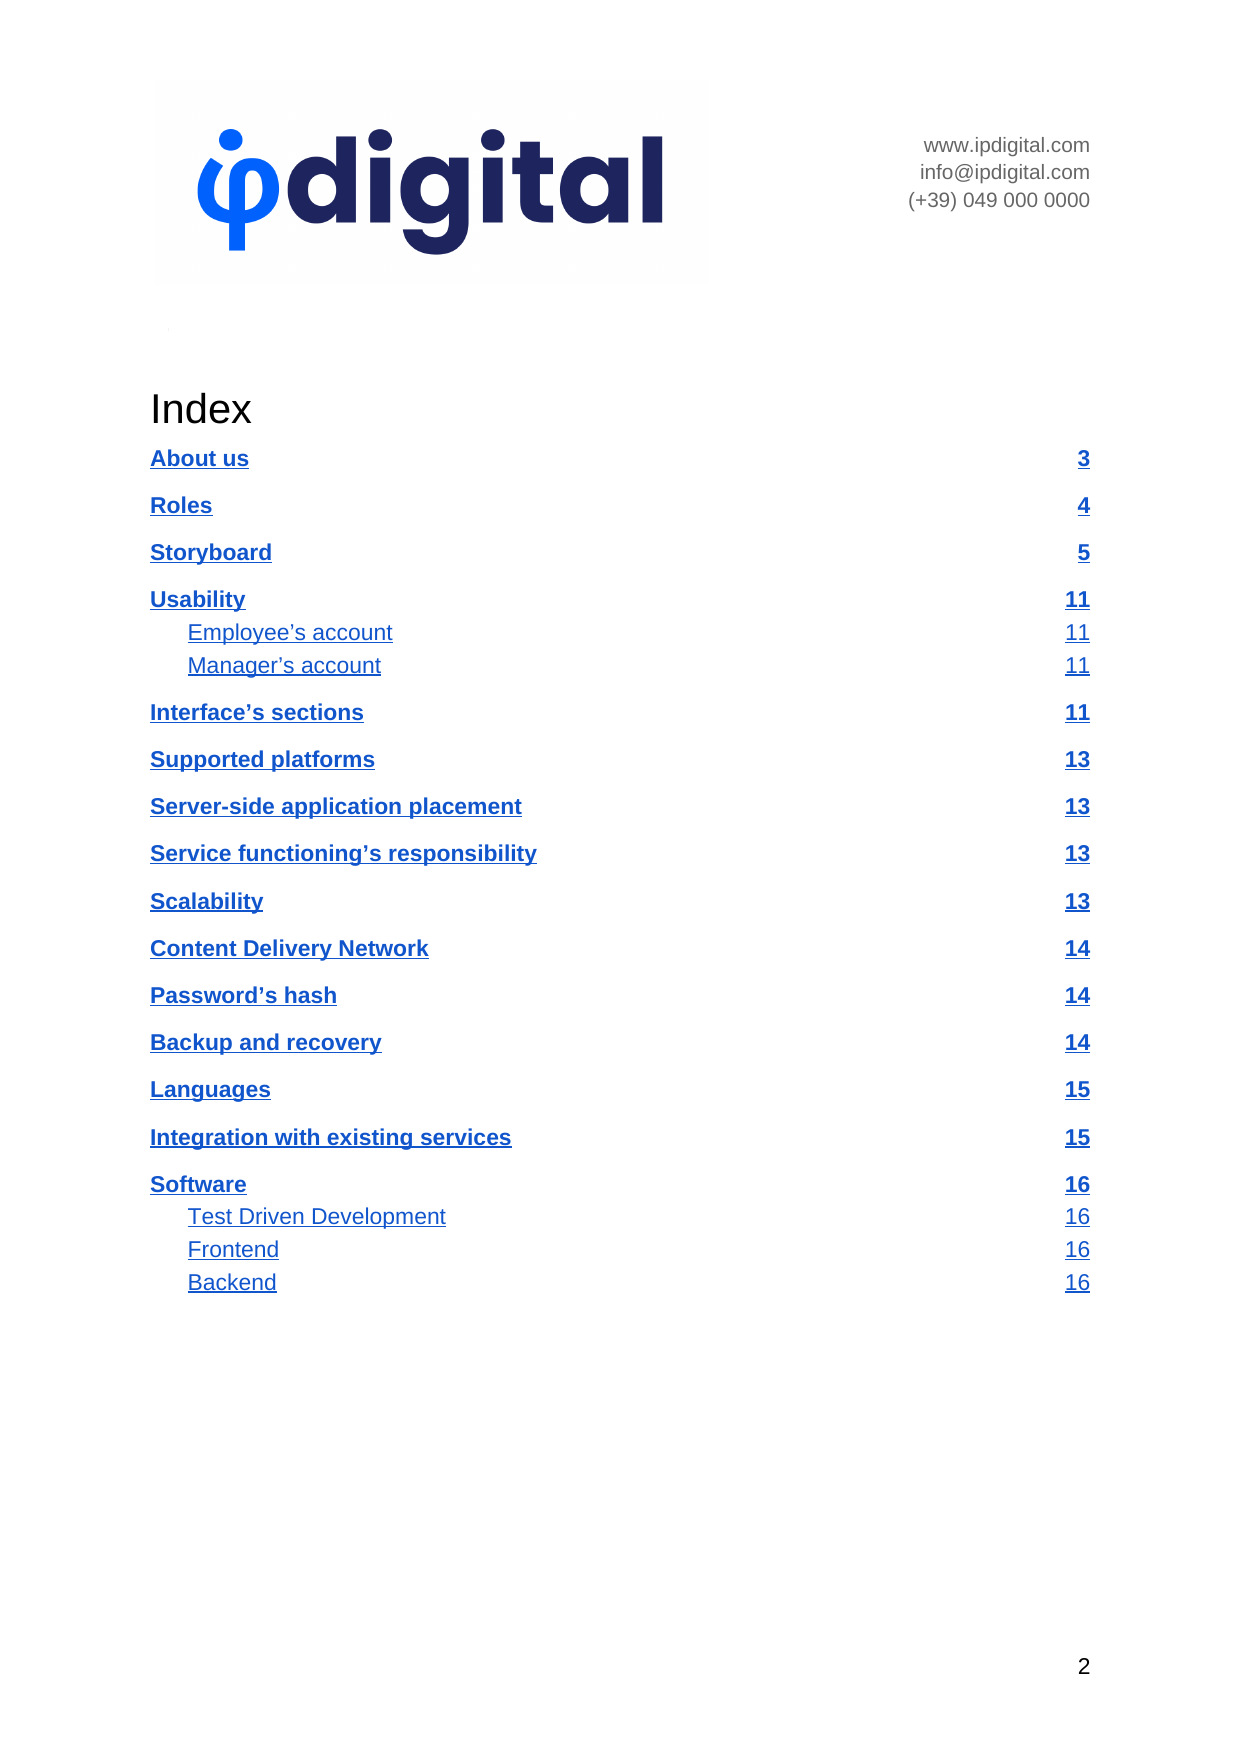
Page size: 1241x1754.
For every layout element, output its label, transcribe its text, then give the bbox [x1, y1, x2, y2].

text Server-side application placement 13 [150, 793, 1090, 819]
text Backup and recovery 14 [150, 1029, 1090, 1056]
text Supported platforms 13 [150, 746, 1090, 772]
text Manager’s account 11 [187, 652, 1090, 678]
text Password’s hash 14 [150, 982, 1090, 1008]
picture [153, 78, 709, 285]
text Content Delivery Network 14 [150, 935, 1090, 961]
text Test Driven Development 16 [187, 1203, 1090, 1230]
text Roles 4 [150, 492, 1090, 518]
title Index [150, 384, 1090, 432]
text Scalability 13 [150, 888, 1090, 914]
text About us 3 [150, 445, 1090, 471]
text Integration with existing services 15 [150, 1123, 1090, 1150]
text Languages 15 [150, 1076, 1090, 1103]
text Backend 16 [187, 1268, 1090, 1295]
text Interface’s sections 11 [150, 699, 1090, 725]
text Usability 11 [150, 586, 1090, 613]
text Software 16 [150, 1171, 1090, 1197]
text Employee’s account 11 [187, 619, 1090, 645]
text Storyboard 5 [150, 539, 1090, 566]
text Service functioning’s responsibility 13 [150, 840, 1090, 867]
text Frontend 16 [187, 1236, 1090, 1262]
